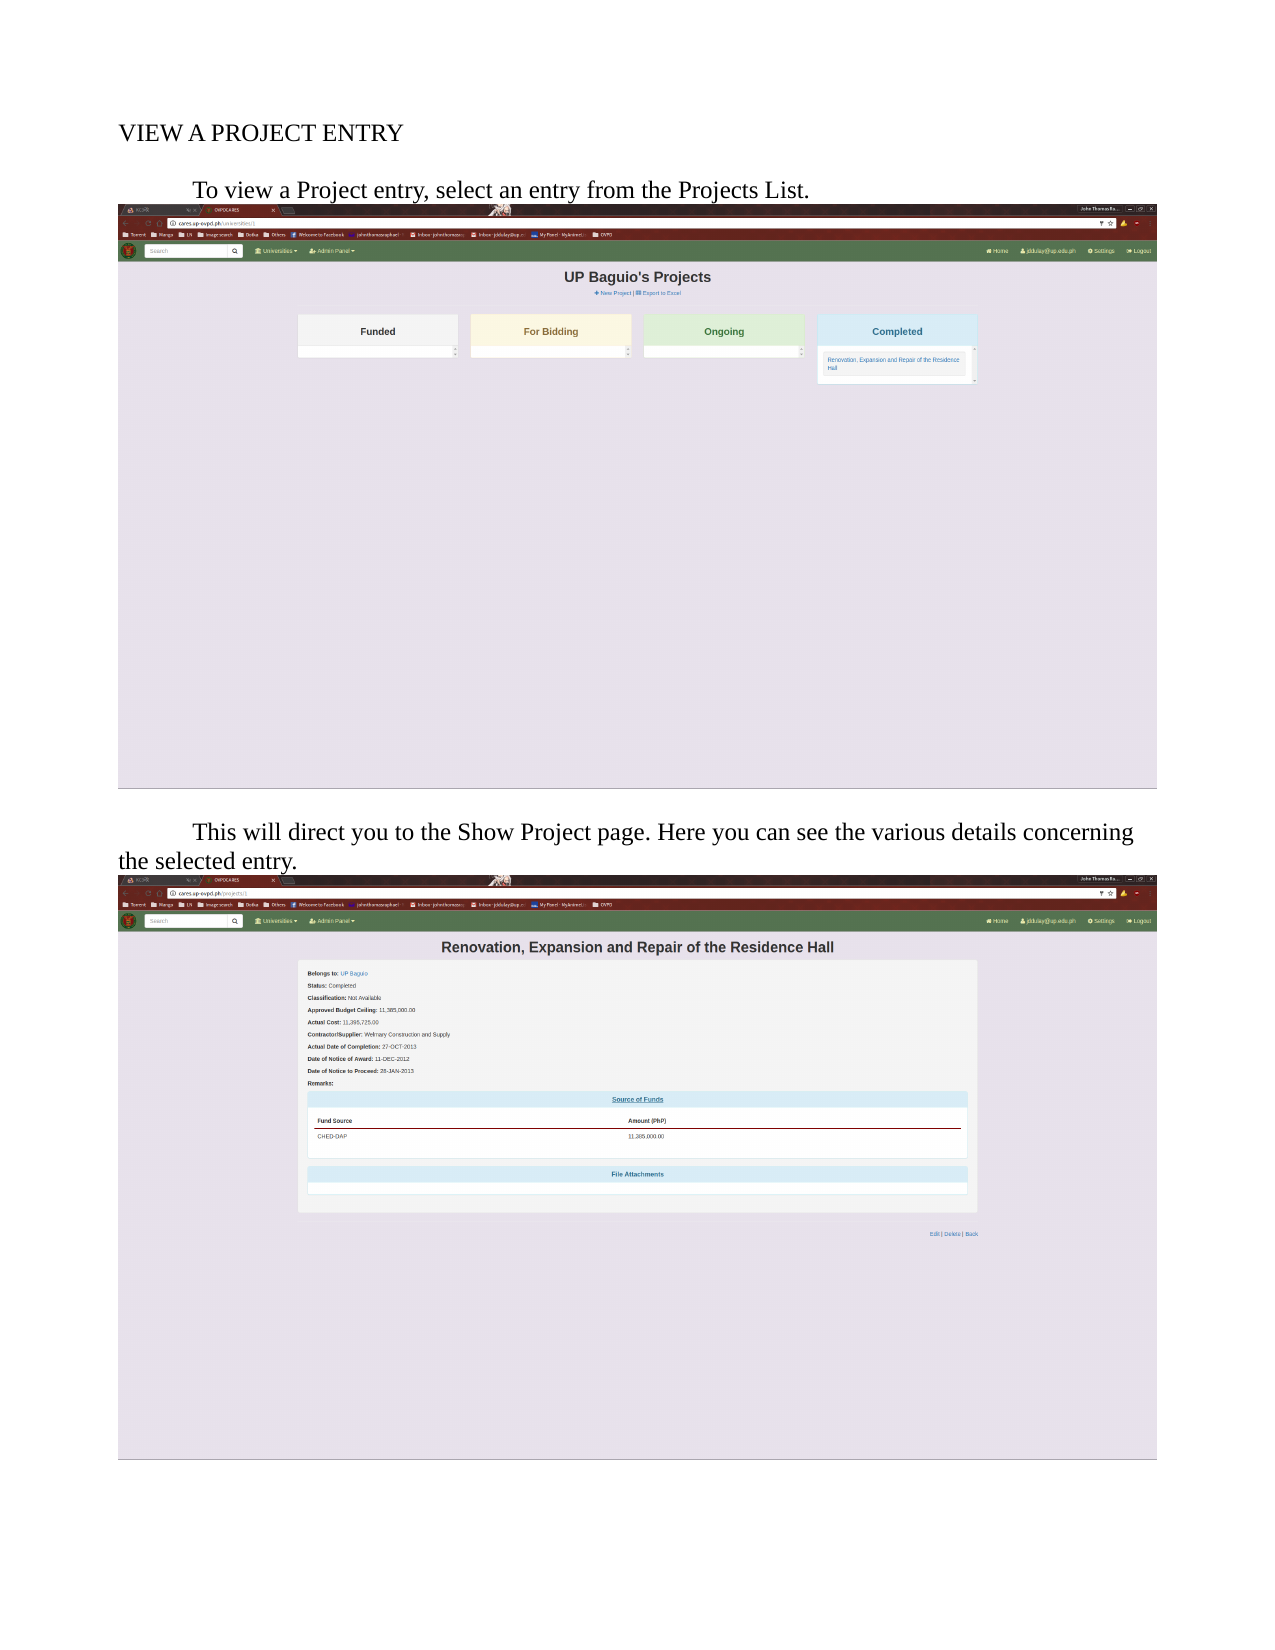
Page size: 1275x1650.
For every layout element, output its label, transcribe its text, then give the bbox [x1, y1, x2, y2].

text This will direct you to the Show Project page. Here you can see the various details concerning the selected entry. [118, 817, 1157, 875]
picture [118, 204, 1157, 789]
picture [118, 875, 1157, 1460]
text To view a Project entry, select an entry from the Projects List. [118, 176, 1157, 204]
text VIEW A PROJECT ENTRY [118, 118, 1157, 147]
